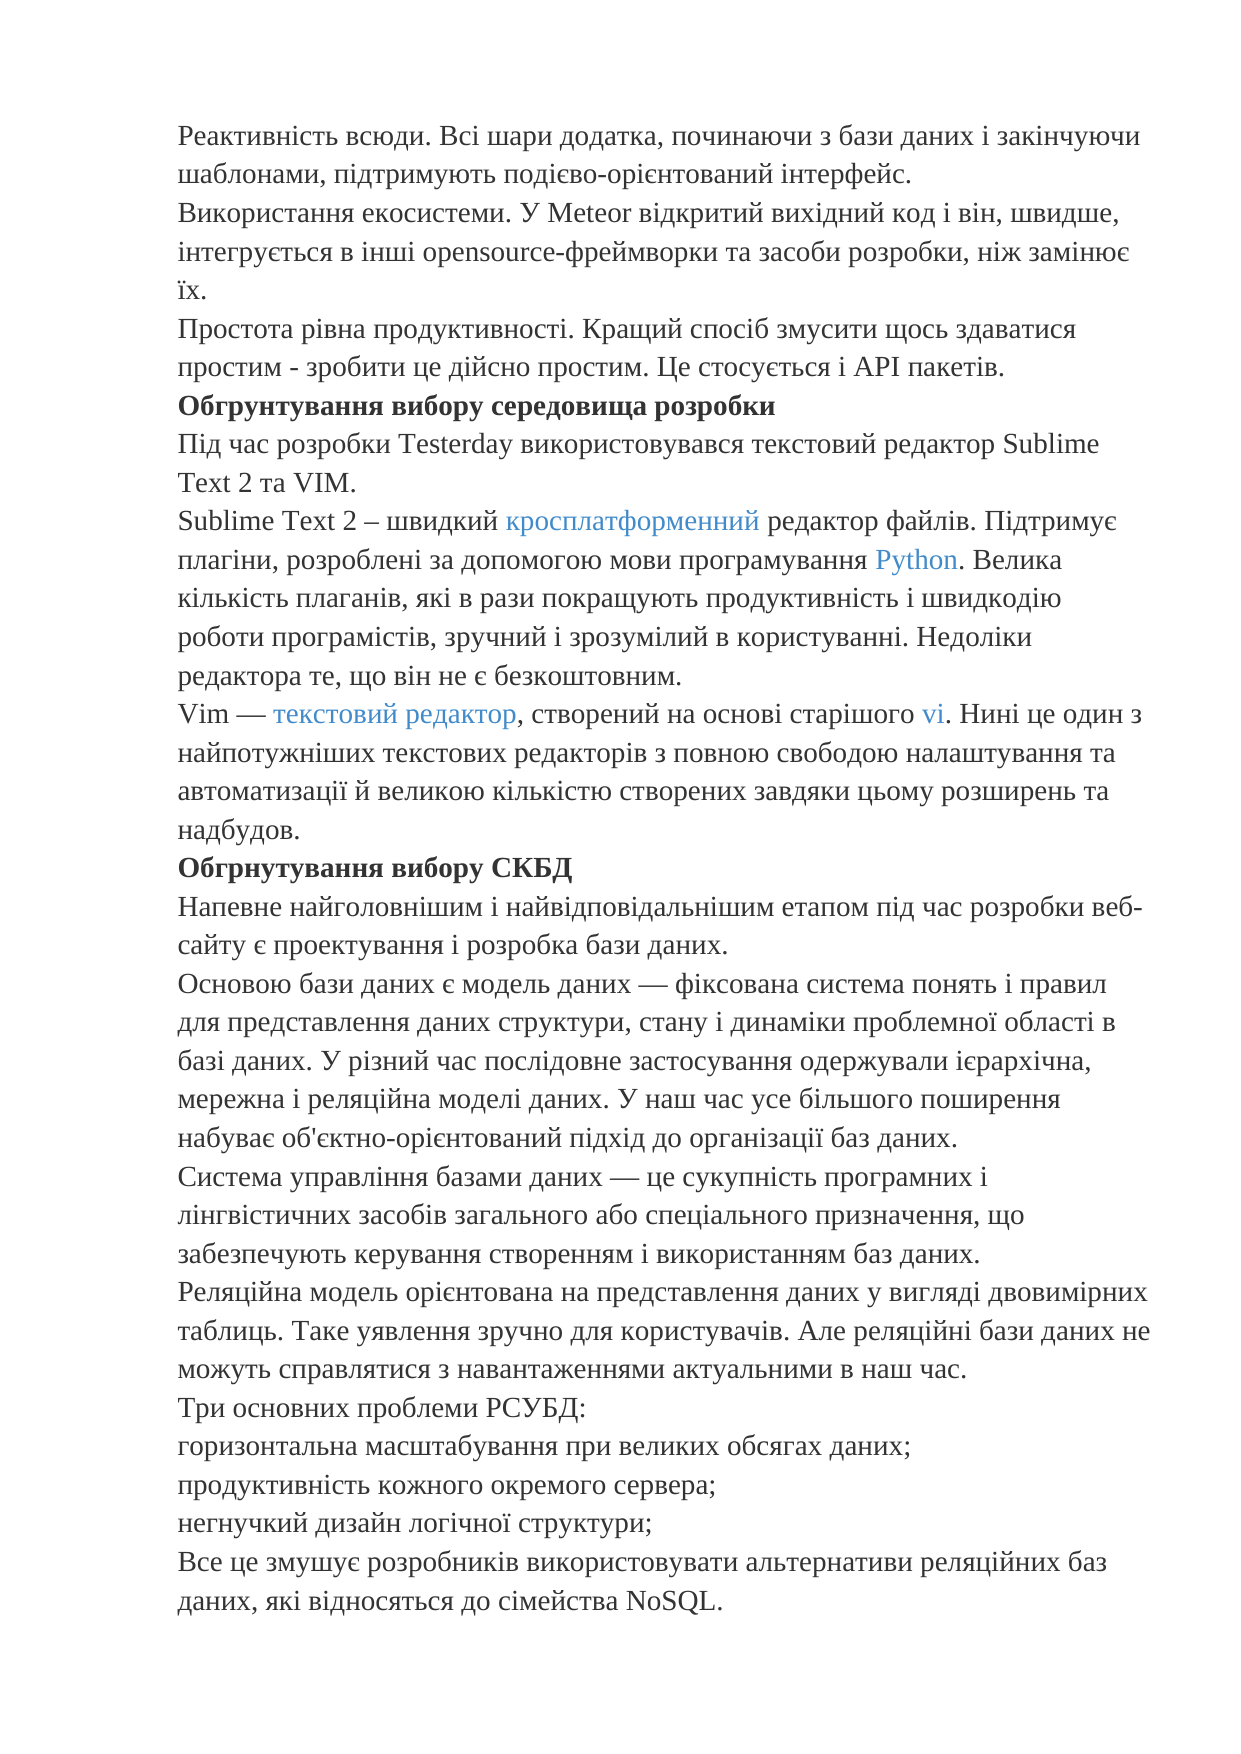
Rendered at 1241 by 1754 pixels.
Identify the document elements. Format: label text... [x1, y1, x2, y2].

text Основою бази даних є модель даних — фіксована система понять і правил для представлення даних структури, стану і динаміки проблемної області в базі даних. У різний час послідовне застосування одержували ієрархічна, мережна і реляційна моделі даних. У наш час усе більшого поширення набуває об'єктно-орієнтований підхід до організації баз даних. [177, 966, 1152, 1154]
text Vim — текстовий редактор, створений на основі старішого vi. Нині це один з найпотужніших текстових редакторів з повною свободою налаштування та автоматизації й великою кількістю створених завдяки цьому розширень та надбудов. [177, 696, 1152, 845]
text Обгрнутування вибору СКБД [177, 850, 1152, 884]
text Використання екосистеми. У Meteor відкритий вихідний код і він, швидше, інтегрується в інші opensource-фреймворки та засоби розробки, ніж замінює їх. [177, 195, 1152, 306]
text Напевне найголовнішим і найвідповідальнішим етапом під час розробки веб-сайту є проектування і розробка бази даних. [177, 889, 1152, 961]
text Обгрунтування вибору середовища розробки [177, 388, 1152, 421]
text негнучкий дизайн логічної структури; [177, 1506, 1152, 1539]
text Реляційна модель орієнтована на представлення даних у вигляді двовимірних таблиць. Таке уявлення зручно для користувачів. Але реляційні бази даних не можуть справлятися з навантаженнями актуальними в наш час. [177, 1274, 1152, 1385]
text Три основних проблеми РСУБД: [177, 1390, 1152, 1423]
text Простота рівна продуктивності. Кращий спосіб змусити щось здаватися простим - зробити це дійсно простим. Це стосується і API пакетів. [177, 311, 1152, 383]
text Sublime Text 2 – швидкий кросплатформенний редактор файлів. Підтримує плагіни, розроблені за допомогою мови програмування Python. Велика кількість плаганів, які в рази покращують продуктивність і швидкодію роботи програмістів, зручний і зрозумілий в користуванні. Недоліки редактора те, що він не є безкоштовним. [177, 503, 1152, 691]
text Система управління базами даних — це сукупність програмних і лінгвістичних засобів загального або спеціального призначення, що забезпечують керування створенням і використанням баз даних. [177, 1159, 1152, 1269]
text Реактивність всюди. Всі шари додатка, починаючи з бази даних і закінчуючи шаблонами, підтримують подієво-орієнтований інтерфейс. [177, 118, 1152, 190]
text горизонтальна масштабування при великих обсягах даних; [177, 1428, 1152, 1462]
text продуктивність кожного окремого сервера; [177, 1467, 1152, 1501]
text Все це змушує розробників використовувати альтернативи реляційних баз даних, які відносяться до сімейства NoSQL. [177, 1544, 1152, 1616]
text Під час розробки Testerday використовувався текстовий редактор Sublime Text 2 та VIM. [177, 426, 1152, 498]
